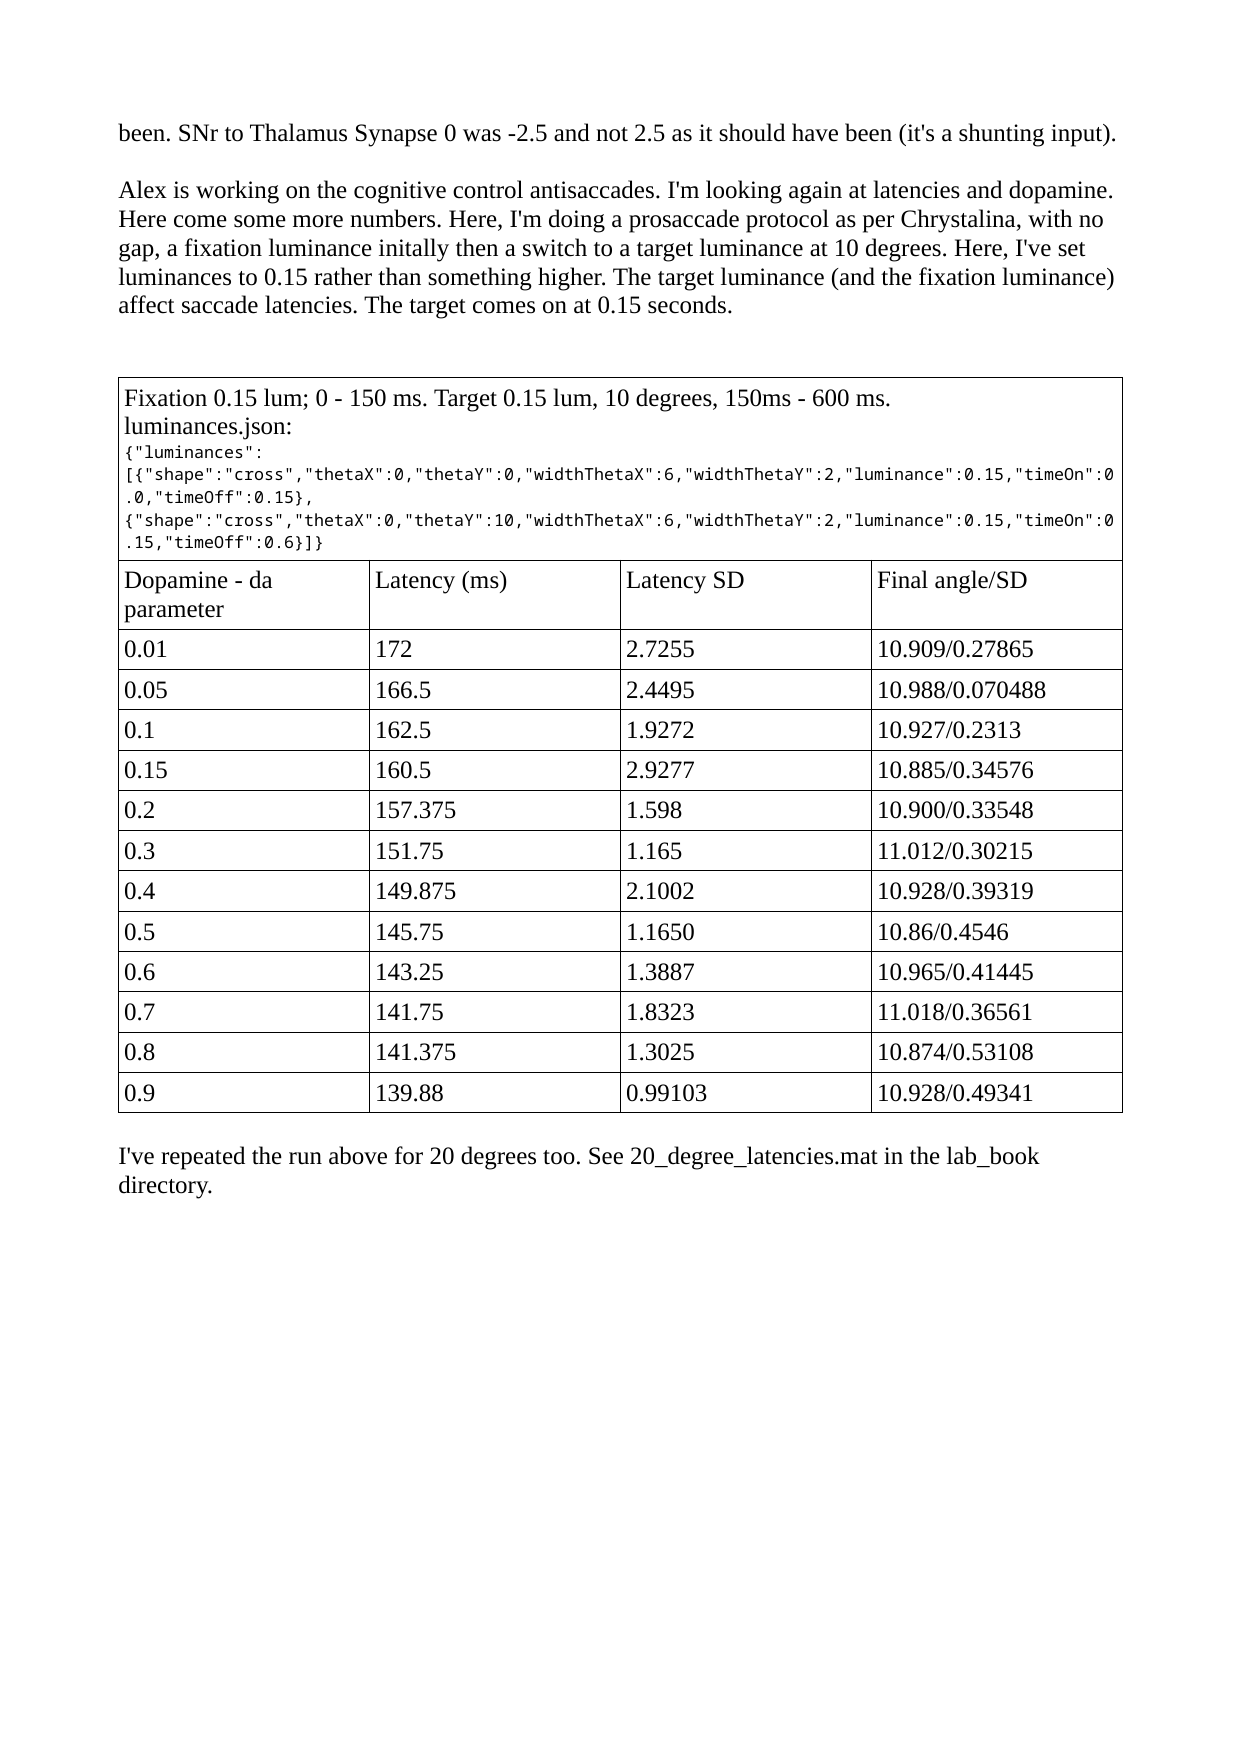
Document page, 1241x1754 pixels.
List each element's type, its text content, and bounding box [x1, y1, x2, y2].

text been. SNr to Thalamus Synapse 0 was -2.5 and not 2.5 as it should have been (it's a shunting input). [118, 118, 1122, 147]
table_cell 1.3025 [621, 1033, 871, 1072]
table_cell 0.1 [119, 710, 369, 749]
table_cell 1.9272 [621, 710, 871, 749]
table_cell 0.5 [119, 912, 369, 951]
text Alex is working on the cognitive control antisaccades. I'm looking again at latencies and dopamine. Here come some more numbers. Here, I'm doing a prosaccade protocol as per Chrystalina, with no gap, a fixation luminance initally then a switch to a target luminance at 10 degrees. Here, I've set luminances to 0.15 rather than something higher. The target luminance (and the fixation luminance) affect saccade latencies. The target comes on at 0.15 seconds. [118, 176, 1122, 319]
table_cell 0.8 [119, 1033, 369, 1072]
table_cell 0.01 [119, 630, 369, 669]
table_cell 0.4 [119, 871, 369, 911]
table_cell Dopamine - da parameter [119, 561, 369, 628]
table_cell 10.874/0.53108 [872, 1033, 1122, 1072]
table_cell 10.900/0.33548 [872, 791, 1122, 830]
table_cell 11.012/0.30215 [872, 831, 1122, 870]
table_cell 10.928/0.39319 [872, 871, 1122, 911]
table_cell 1.1650 [621, 912, 871, 951]
table_cell 160.5 [370, 751, 620, 790]
table_cell 157.375 [370, 791, 620, 830]
text I've repeated the run above for 20 degrees too. See 20_degree_latencies.mat in the lab_book directory. [118, 1141, 1122, 1199]
table_cell 2.7255 [621, 630, 871, 669]
table_cell 10.86/0.4546 [872, 912, 1122, 951]
table_cell 10.928/0.49341 [872, 1073, 1122, 1112]
table_cell 139.88 [370, 1073, 620, 1112]
table_cell 1.8323 [621, 992, 871, 1032]
table_cell 166.5 [370, 670, 620, 709]
table_cell 0.05 [119, 670, 369, 709]
table_cell 0.6 [119, 952, 369, 991]
table_cell 145.75 [370, 912, 620, 951]
table_cell 2.4495 [621, 670, 871, 709]
table_cell Latency (ms) [370, 561, 620, 628]
table_cell 10.927/0.2313 [872, 710, 1122, 749]
table_cell 141.75 [370, 992, 620, 1032]
table_cell Latency SD [621, 561, 871, 628]
table_cell 10.988/0.070488 [872, 670, 1122, 709]
table_cell 0.9 [119, 1073, 369, 1112]
table_cell 2.1002 [621, 871, 871, 911]
table_cell 1.598 [621, 791, 871, 830]
table_cell 0.2 [119, 791, 369, 830]
table_cell 172 [370, 630, 620, 669]
table_cell 0.99103 [621, 1073, 871, 1112]
table_cell 10.965/0.41445 [872, 952, 1122, 991]
table_cell 10.885/0.34576 [872, 751, 1122, 790]
table_cell 0.3 [119, 831, 369, 870]
table_cell 0.7 [119, 992, 369, 1032]
table_cell 11.018/0.36561 [872, 992, 1122, 1032]
table_cell Final angle/SD [872, 561, 1122, 628]
table_cell 151.75 [370, 831, 620, 870]
table_cell 1.165 [621, 831, 871, 870]
table_header Fixation 0.15 lum; 0 - 150 ms. Target 0.15 lum, 10 degrees, 150ms - 600 ms. luminances.json: {"luminances":[{"shape":"cross","thetaX":0,"thetaY":0,"widthThetaX":6,"widthThetaY":2,"luminance":0.15,"timeOn":0.0,"timeOff":0.15},{"shape":"cross","thetaX":0,"thetaY":10,"widthThetaX":6,"widthThetaY":2,"luminance":0.15,"timeOn":0.15,"timeOff":0.6}]} [119, 378, 1122, 559]
table_cell 143.25 [370, 952, 620, 991]
table_cell 0.15 [119, 751, 369, 790]
table_cell 10.909/0.27865 [872, 630, 1122, 669]
table_cell 1.3887 [621, 952, 871, 991]
table_cell 149.875 [370, 871, 620, 911]
table_cell 162.5 [370, 710, 620, 749]
table_cell 141.375 [370, 1033, 620, 1072]
table_cell 2.9277 [621, 751, 871, 790]
